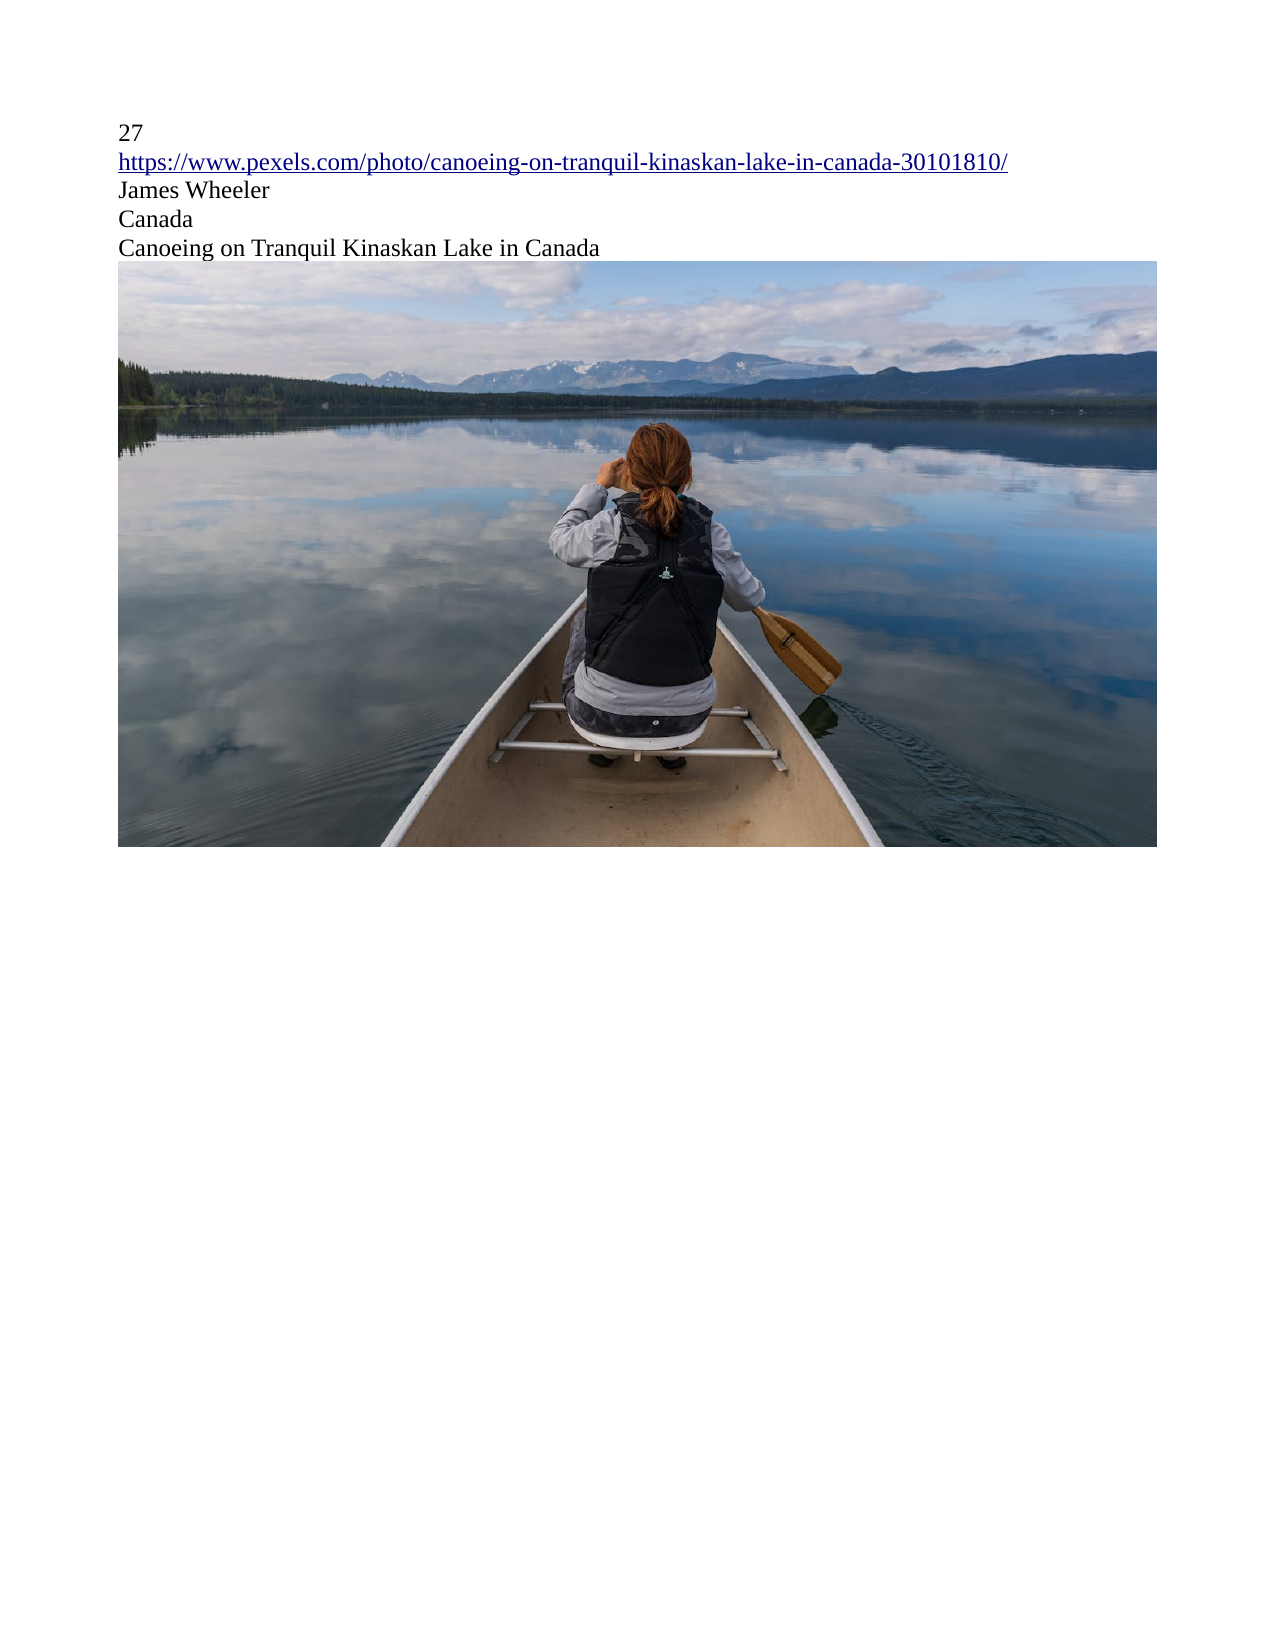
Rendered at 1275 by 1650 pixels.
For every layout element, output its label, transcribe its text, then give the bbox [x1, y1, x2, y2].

text Canoeing on Tranquil Kinaskan Lake in Canada [118, 233, 1157, 261]
text https://www.pexels.com/photo/canoeing-on-tranquil-kinaskan-lake-in-canada-30101810/ [118, 147, 1157, 176]
text 27 [118, 118, 1157, 147]
picture [118, 261, 1157, 847]
text Canada [118, 204, 1157, 233]
text James Wheeler [118, 176, 1157, 204]
